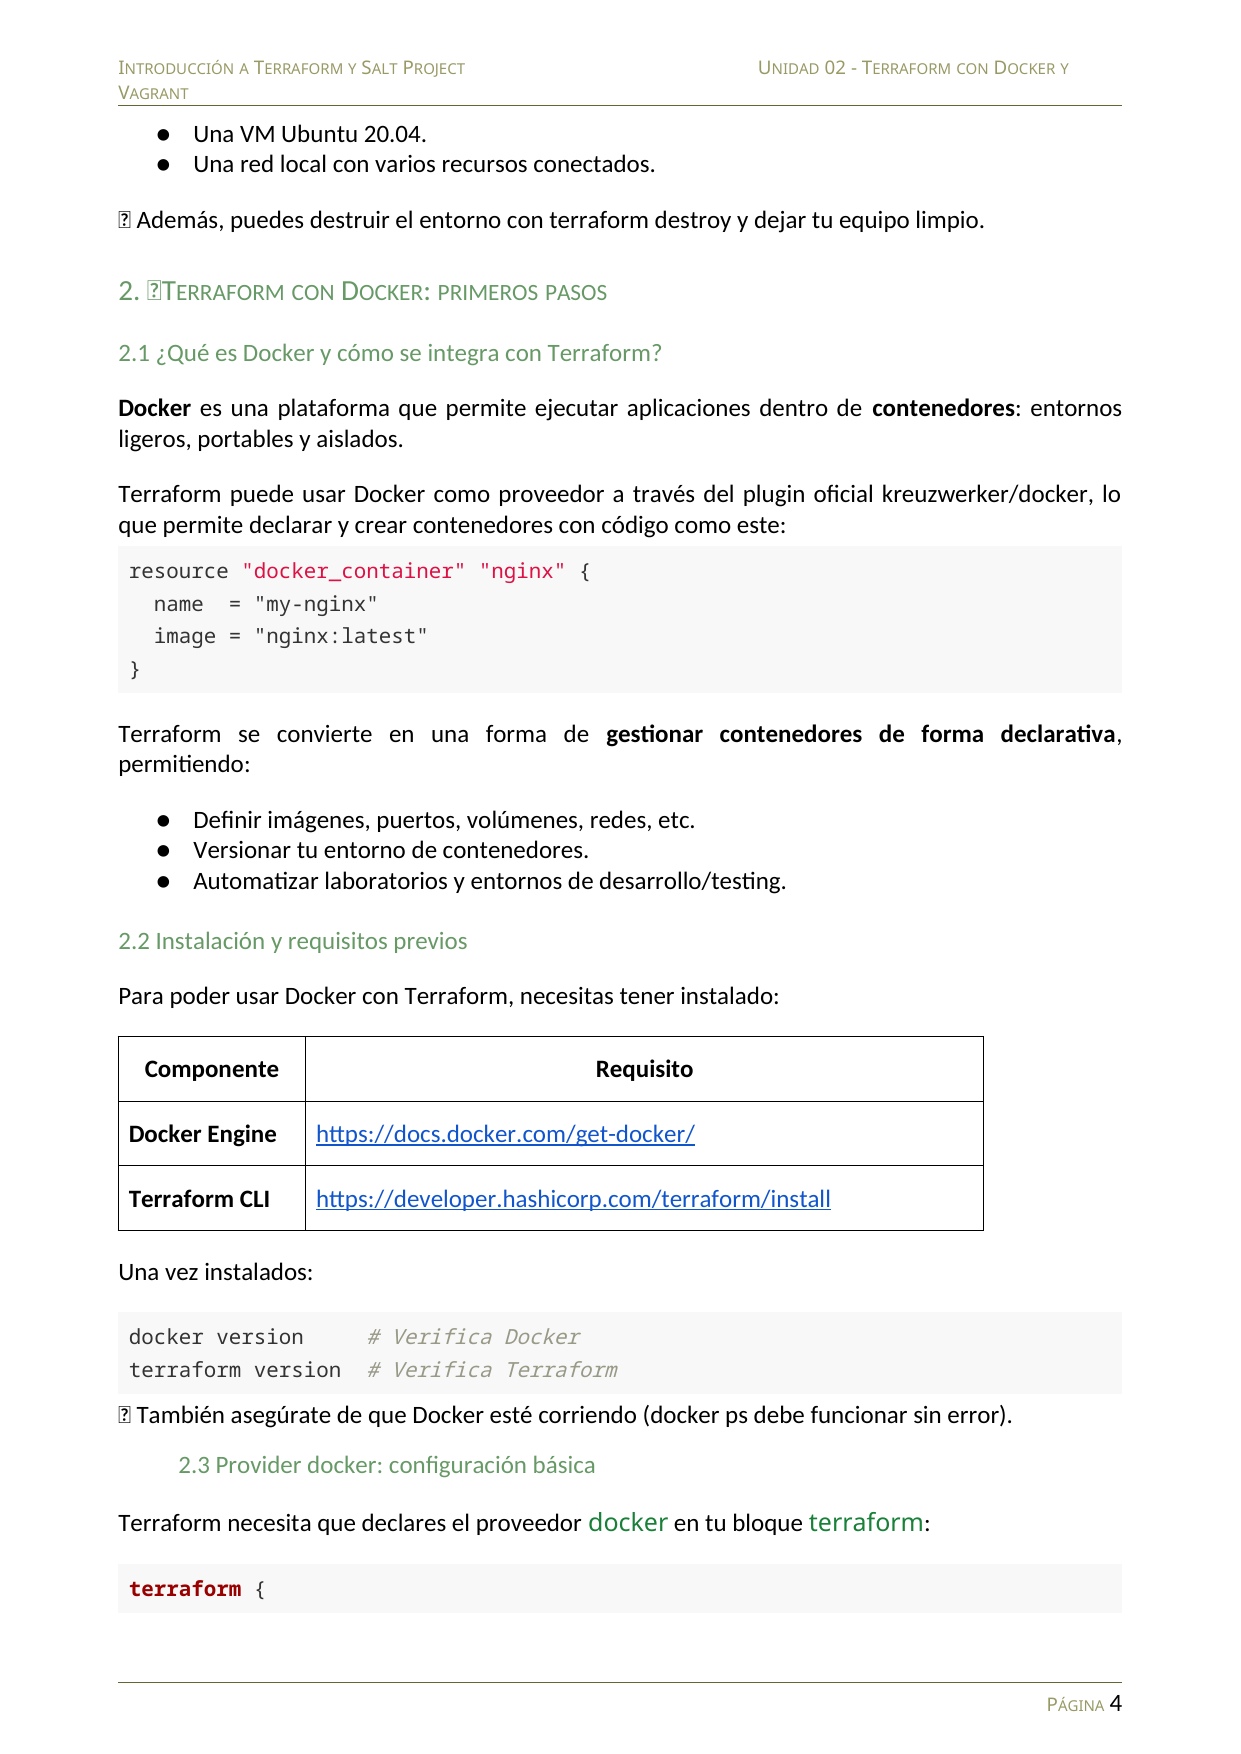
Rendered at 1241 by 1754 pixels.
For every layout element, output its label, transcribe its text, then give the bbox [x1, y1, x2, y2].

table_header resource "docker_container" "nginx" { name = "my-nginx" image = "nginx:latest" } [118, 546, 1122, 693]
table_header docker version # Verifica Docker terraform version # Verifica Terraform [118, 1312, 1122, 1394]
subtitle 2. 🧩Terraform con Docker: primeros pasos [118, 272, 1122, 308]
table_cell Docker Engine [119, 1102, 305, 1165]
list Una VM Ubuntu 20.04. [156, 118, 1122, 148]
subtitle 2.1 ¿Qué es Docker y cómo se integra con Terraform? [118, 337, 1122, 367]
list Automatizar laboratorios y entornos de desarrollo/testing. [156, 865, 1122, 896]
list Definir imágenes, puertos, volúmenes, redes, etc. [156, 804, 1122, 834]
list Una red local con varios recursos conectados. [156, 148, 1122, 179]
text 🧪 También asegúrate de que Docker esté corriendo (docker ps debe funcionar sin error). [118, 1399, 1122, 1430]
text Terraform necesita que declares el proveedor docker en tu bloque terraform: [118, 1504, 1122, 1538]
table_cell https://docs.docker.com/get-docker/ [306, 1102, 983, 1165]
text 🔁 Además, puedes destruir el entorno con terraform destroy y dejar tu equipo limpio. [118, 204, 1122, 234]
text Terraform se convierte en una forma de gestionar contenedores de forma declarativa, permitiendo: [118, 718, 1122, 779]
subtitle 2.3 Provider docker: configuración básica [178, 1449, 1122, 1479]
table_header terraform { [118, 1564, 1122, 1613]
table_cell https://developer.hashicorp.com/terraform/install [306, 1166, 983, 1230]
text Terraform puede usar Docker como proveedor a través del plugin oficial kreuzwerker/docker, lo que permite declarar y crear contenedores con código como este: [118, 478, 1122, 539]
list Versionar tu entorno de contenedores. [156, 834, 1122, 865]
subtitle 2.2 Instalación y requisitos previos [118, 925, 1122, 955]
text Docker es una plataforma que permite ejecutar aplicaciones dentro de contenedores: entornos ligeros, portables y aislados. [118, 392, 1122, 453]
table_header Componente [119, 1037, 305, 1101]
table_header Requisito [306, 1037, 983, 1101]
text Para poder usar Docker con Terraform, necesitas tener instalado: [118, 980, 1122, 1011]
text Una vez instalados: [118, 1256, 1122, 1287]
table_cell Terraform CLI [119, 1166, 305, 1230]
